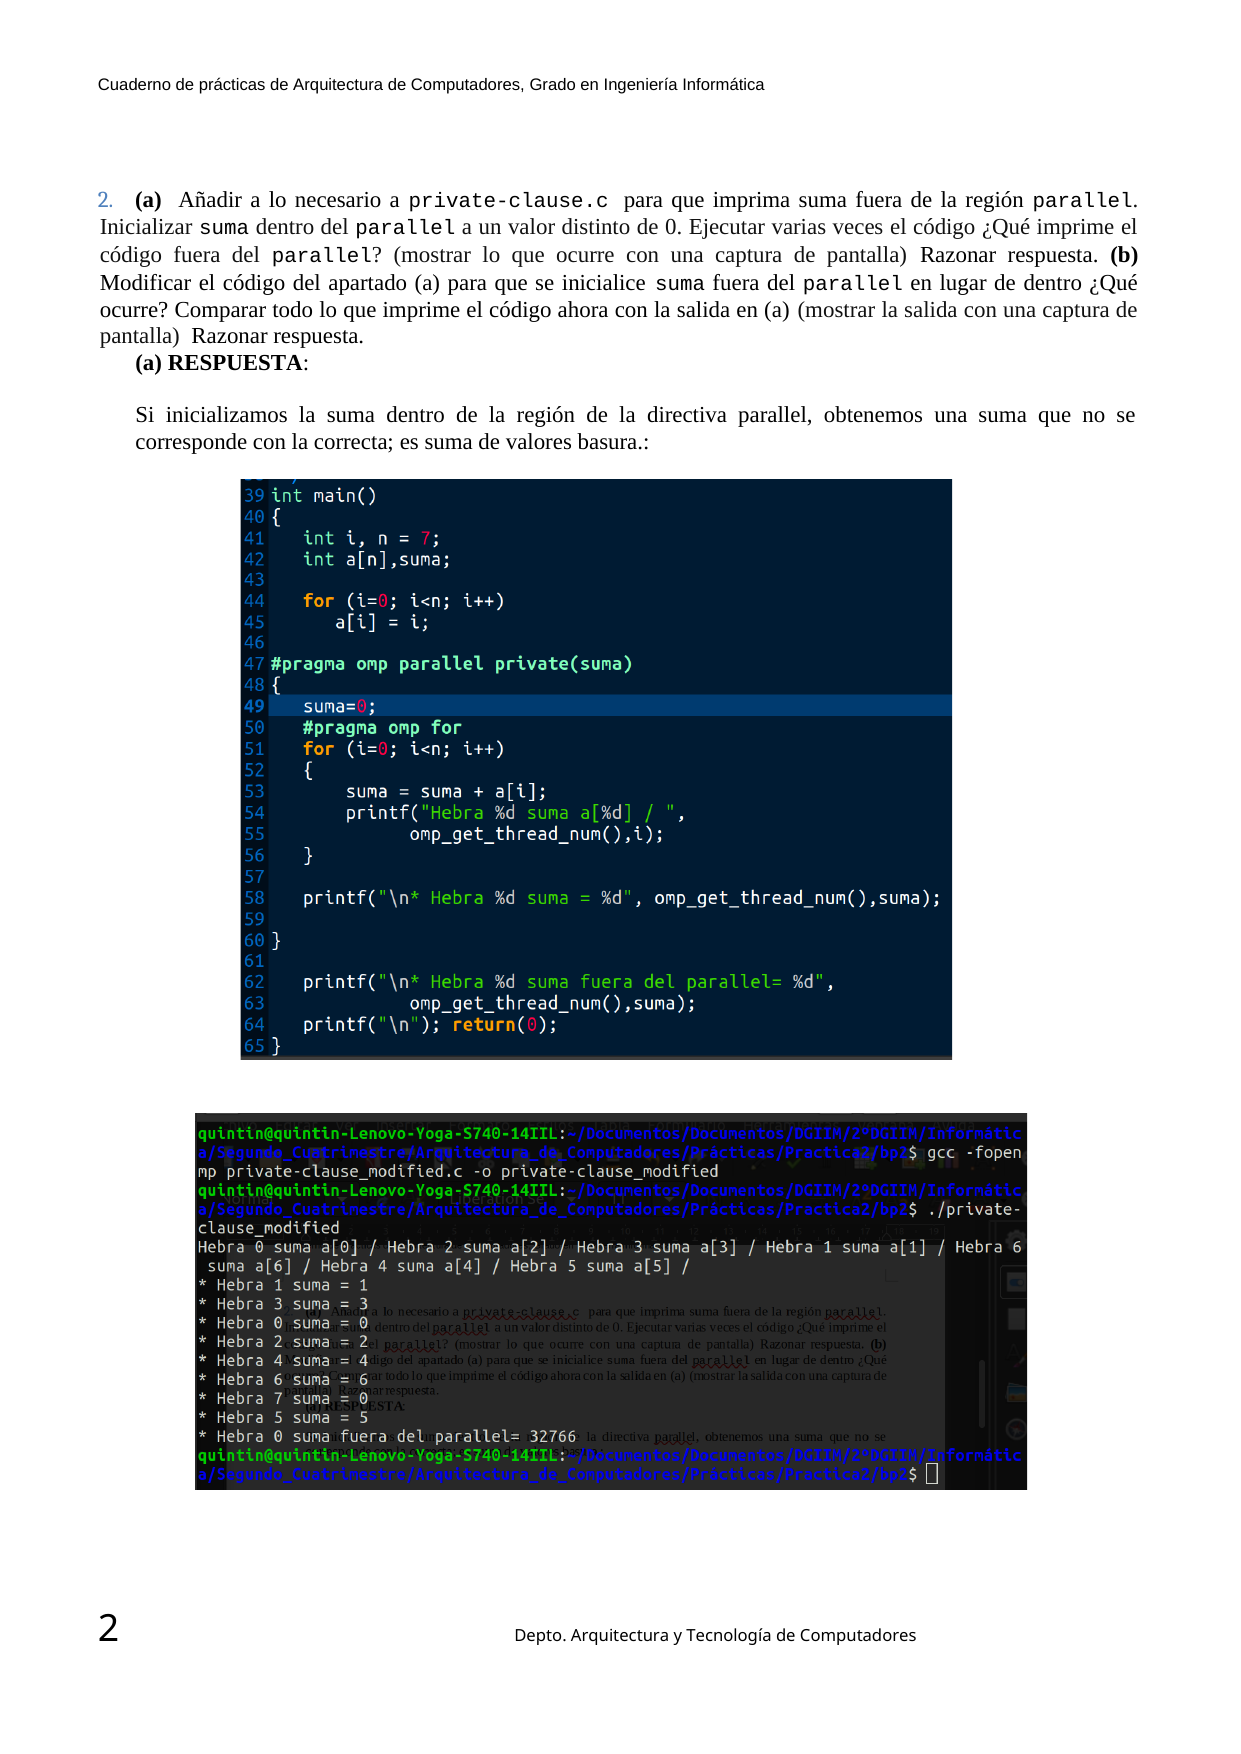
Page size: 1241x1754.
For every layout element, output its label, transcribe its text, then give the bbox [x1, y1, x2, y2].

list (a) Añadir a lo necesario a private-clause.c para que imprima suma fuera de la región parallel. Inicializar suma dentro del parallel a un valor distinto de 0. Ejecutar varias veces el código ¿Qué imprime el código fuera del parallel? (mostrar lo que ocurre con una captura de pantalla) Razonar respuesta. (b) Modificar el código del apartado (a) para que se inicialice suma fuera del parallel en lugar de dentro ¿Qué ocurre? Comparar todo lo que imprime el código ahora con la salida en (a) (mostrar la salida con una captura de pantalla) Razonar respuesta. [98, 186, 1138, 349]
text (a) RESPUESTA: [135, 349, 1138, 375]
picture [195, 1113, 1028, 1490]
text Si inicializamos la suma dentro de la región de la directiva parallel, obtenemos una suma que no se corresponde con la correcta; es suma de valores basura.: [135, 402, 1138, 454]
picture [240, 479, 953, 1060]
